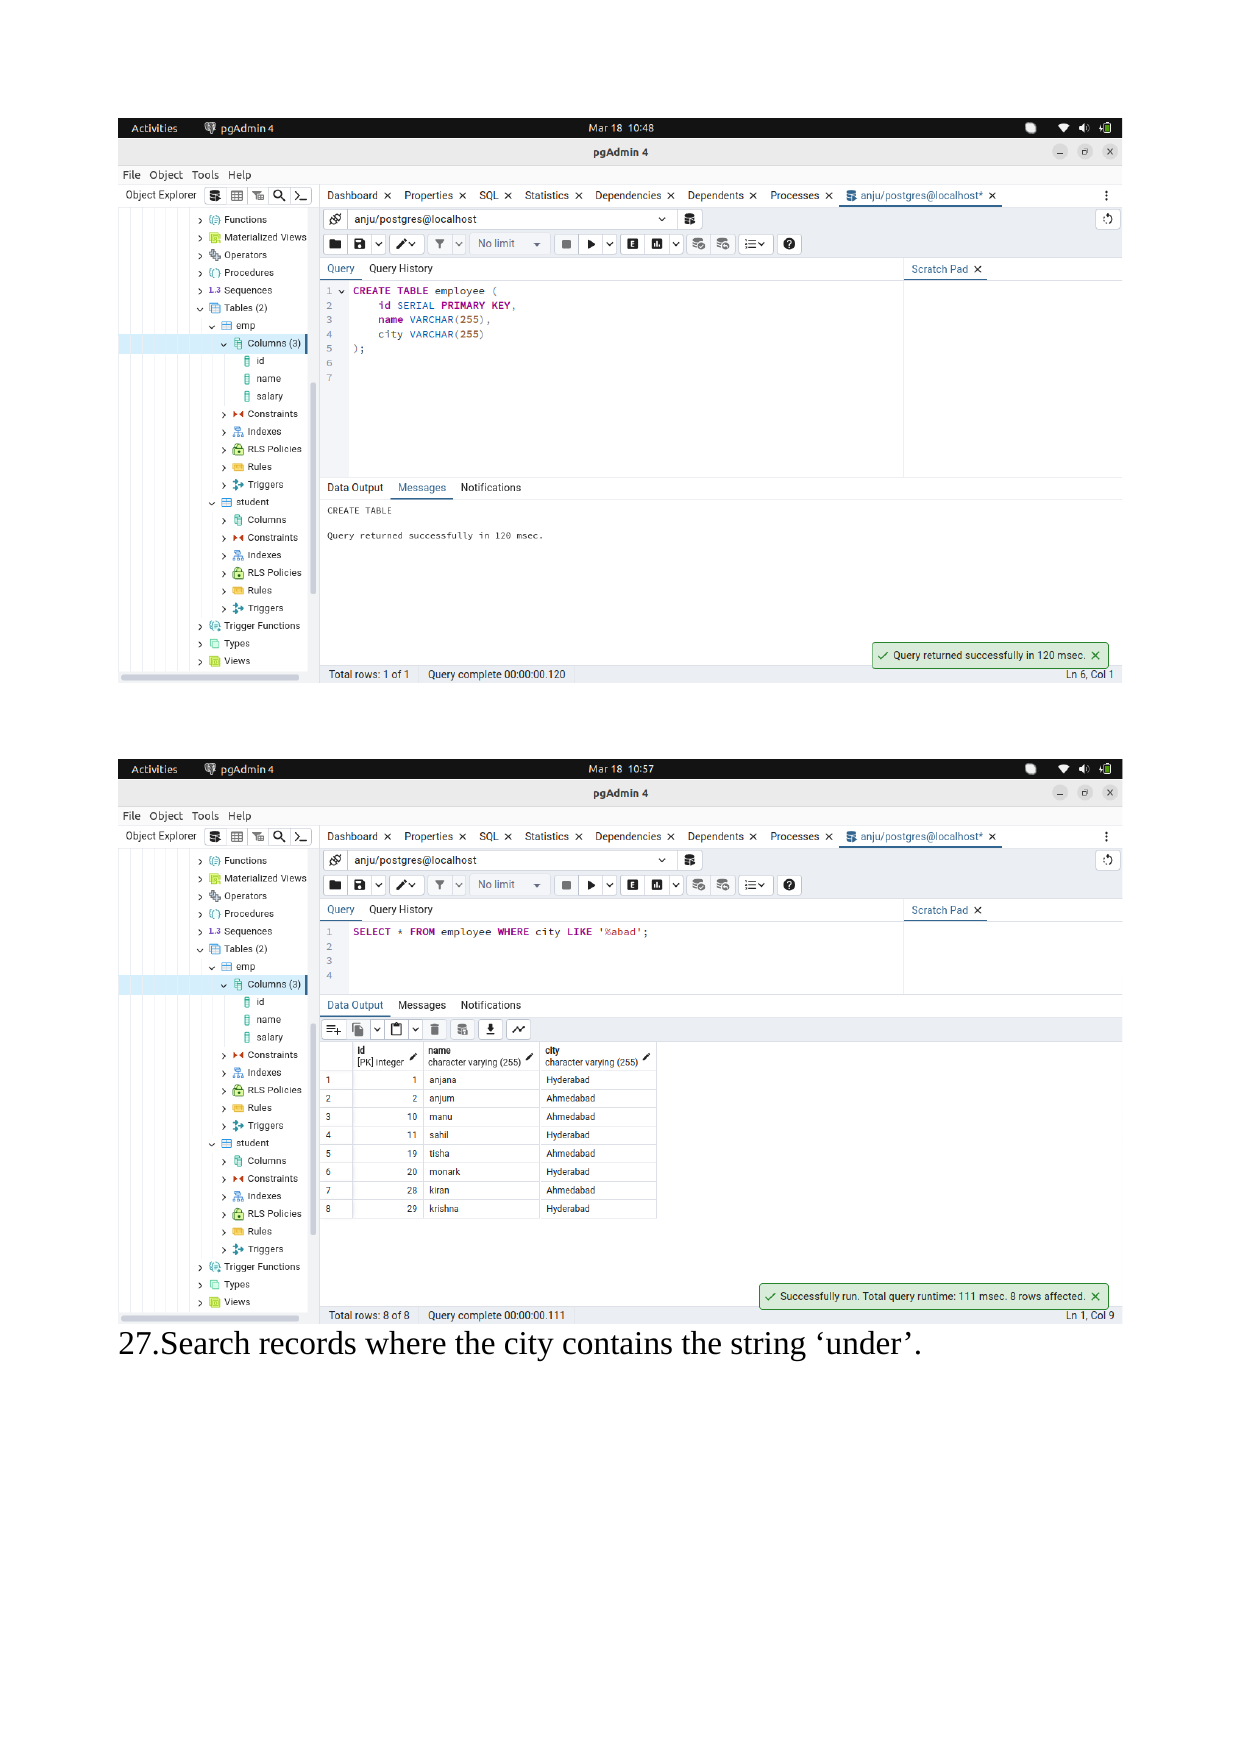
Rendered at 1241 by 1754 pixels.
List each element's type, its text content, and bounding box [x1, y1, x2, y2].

picture [118, 759, 1123, 1324]
picture [118, 118, 1123, 683]
text 27.Search records where the city contains the string ‘under’. [118, 1324, 1122, 1362]
